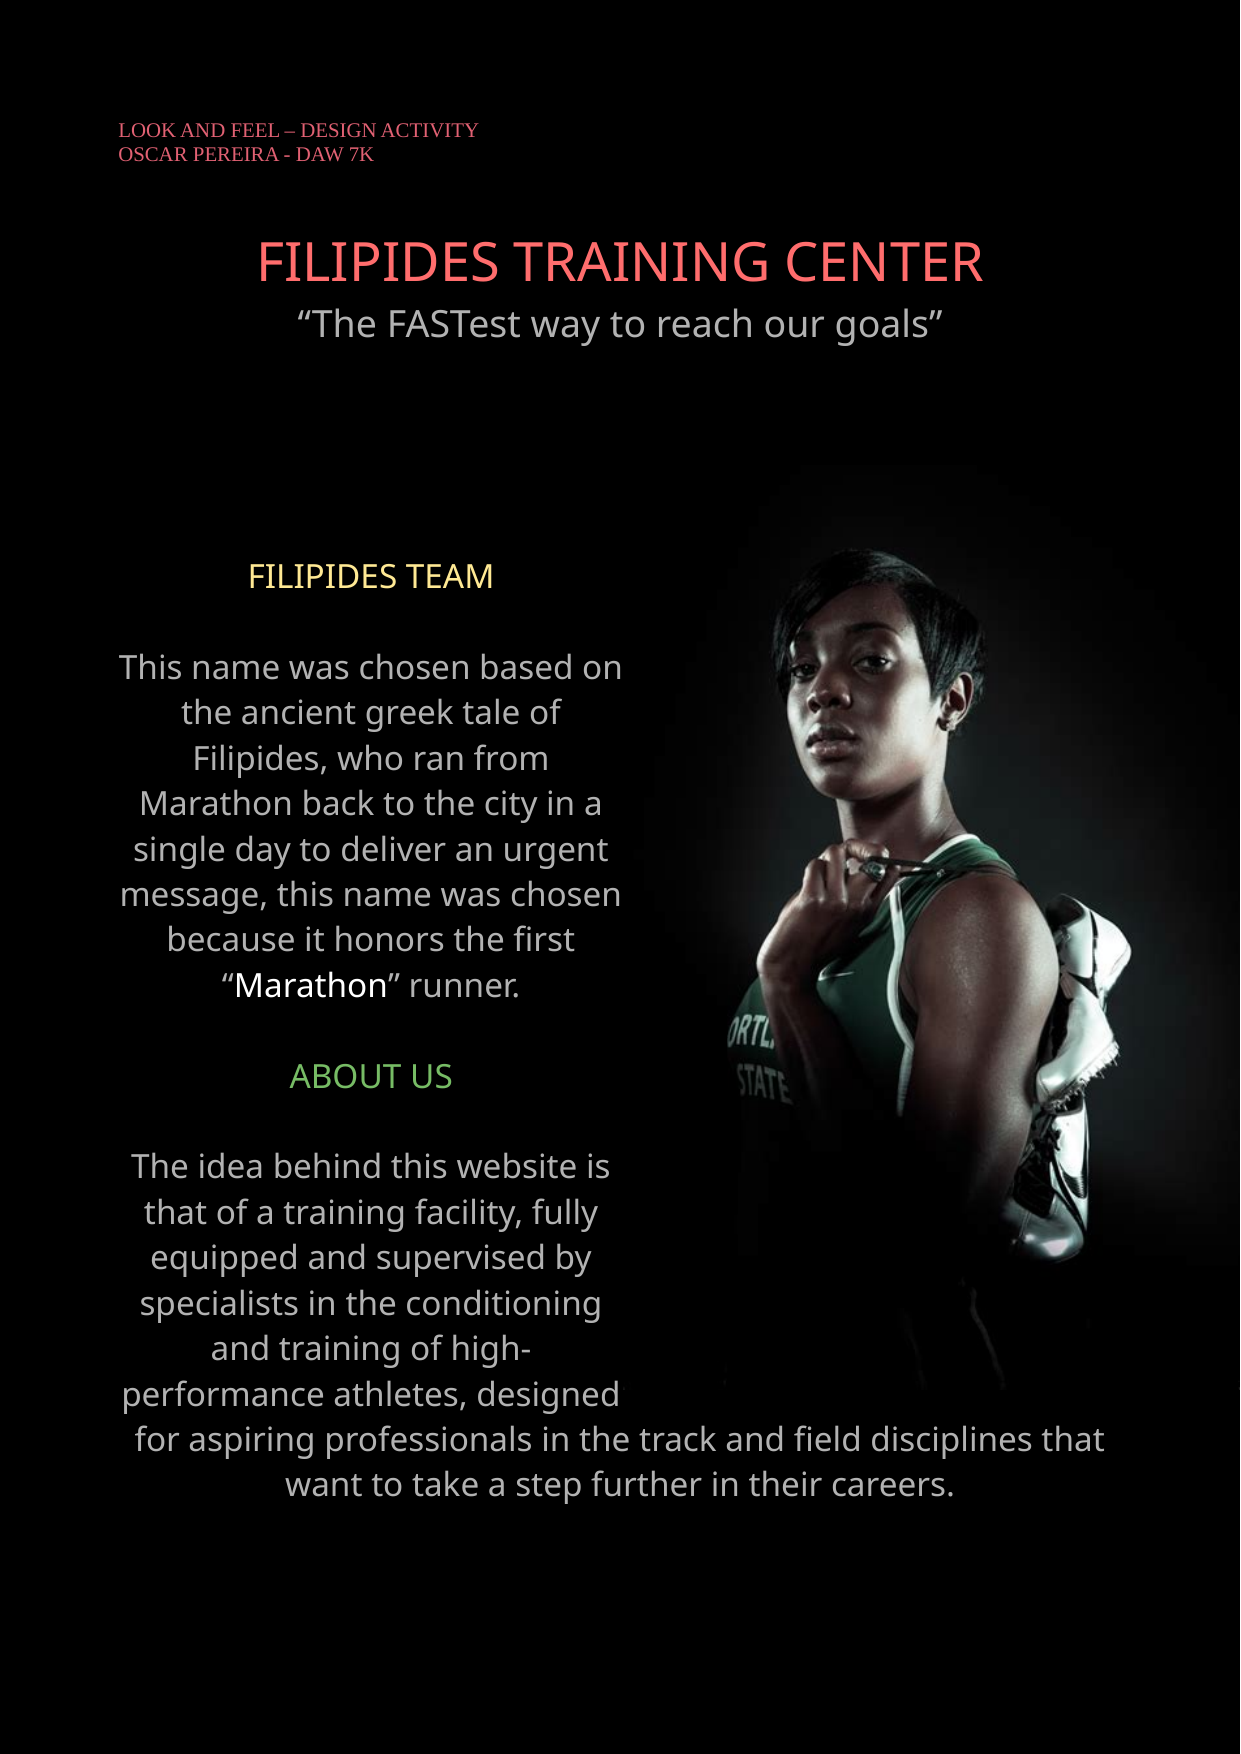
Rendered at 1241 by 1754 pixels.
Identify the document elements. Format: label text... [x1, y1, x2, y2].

text OSCAR PEREIRA - DAW 7K [118, 142, 1122, 166]
text “The FASTest way to reach our goals” [118, 297, 1122, 348]
text LOOK AND FEEL – DESIGN ACTIVITY [118, 118, 1122, 142]
text FILIPIDES TRAINING CENTER [118, 224, 1122, 297]
text This name was chosen based on the ancient greek tale of Filipides, who ran from Marathon back to the city in a single day to deliver an urgent message, this name was chosen because it honors the first “Marathon” runner. [118, 644, 623, 1007]
text FILIPIDES TEAM [118, 553, 623, 598]
picture [623, 465, 1240, 1390]
text ABOUT US [118, 1052, 623, 1098]
text The idea behind this website is that of a training facility, fully equipped and supervised by specialists in the conditioning and training of high-performance athletes, designed for aspiring professionals in the track and field disciplines that want to take a step further in their careers. [118, 1143, 1122, 1507]
